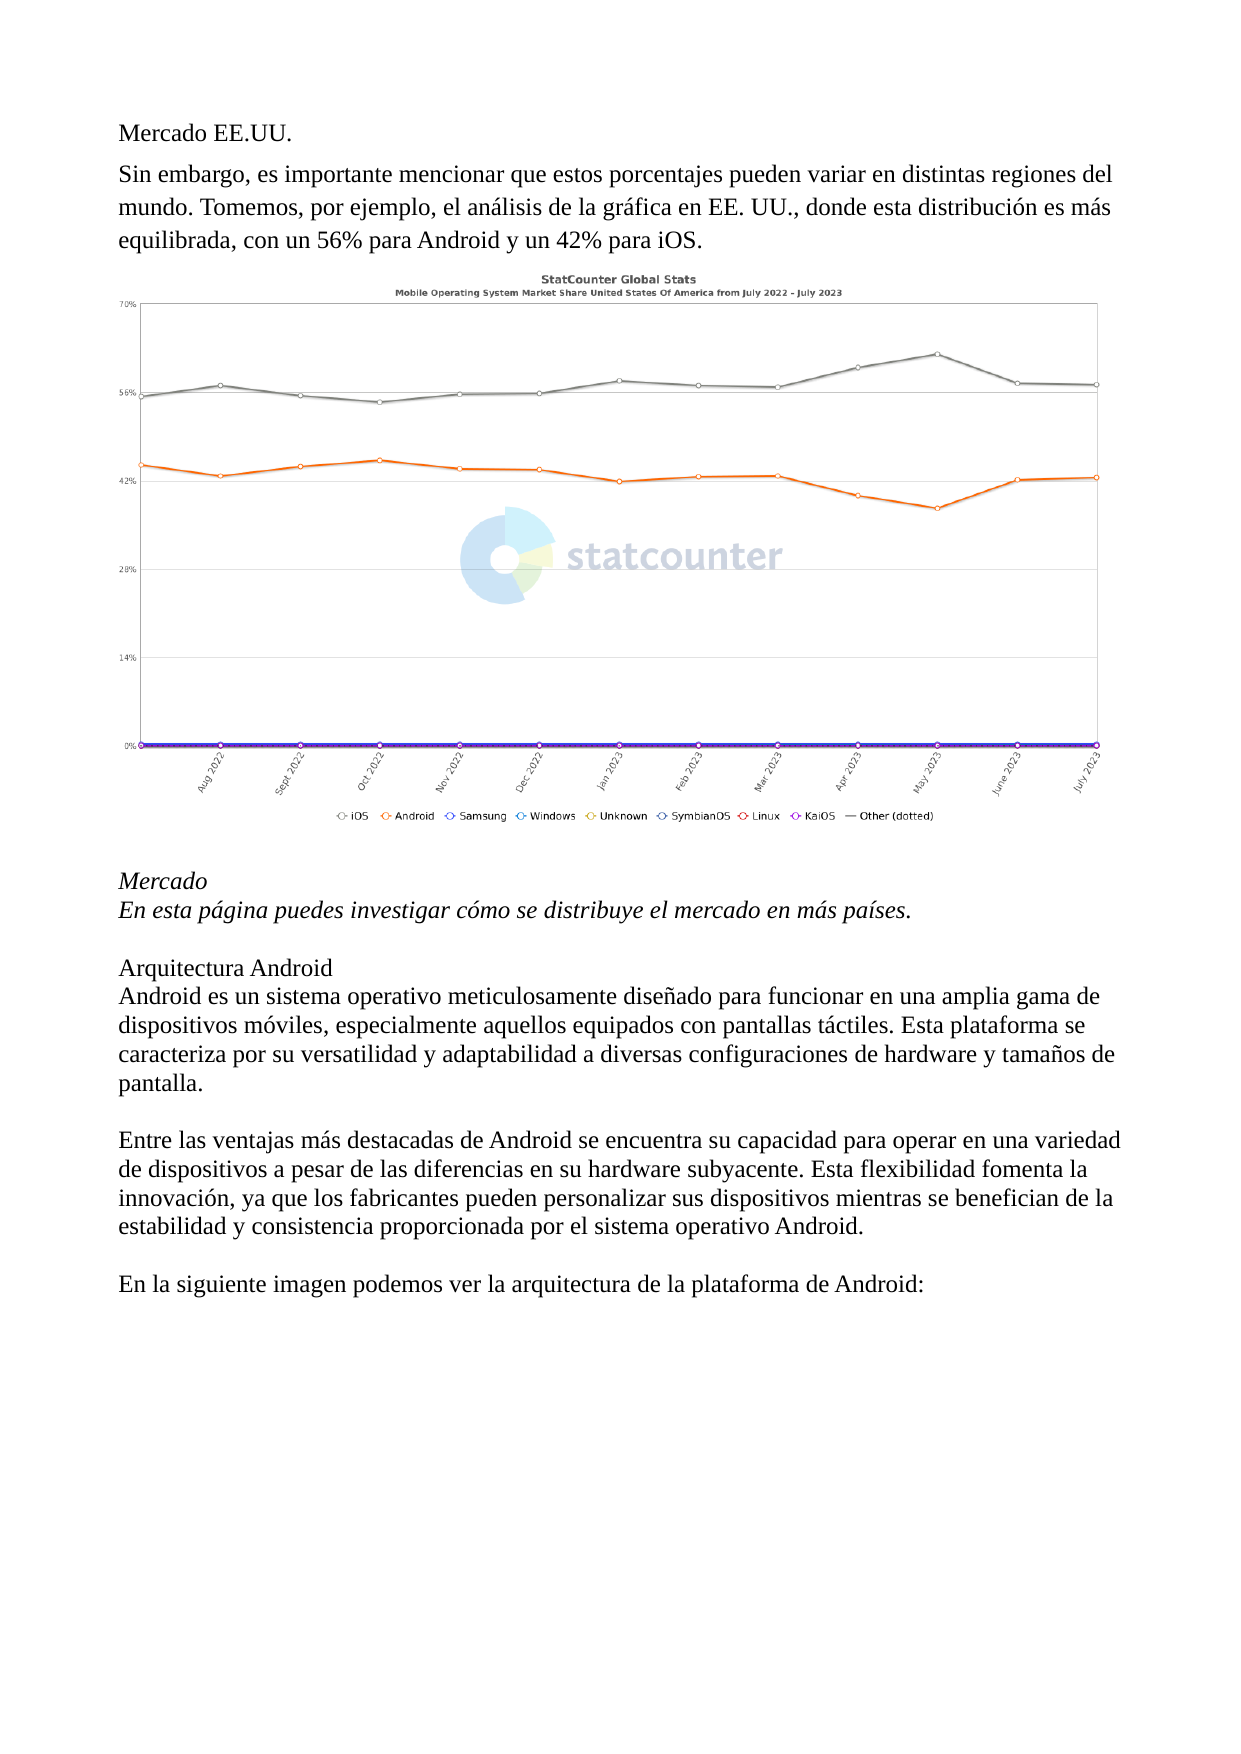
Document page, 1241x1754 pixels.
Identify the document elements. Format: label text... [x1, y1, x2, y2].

text Mercado [118, 866, 1122, 895]
text En esta página puedes investigar cómo se distribuye el mercado en más países. [118, 895, 1122, 924]
text Entre las ventajas más destacadas de Android se encuentra su capacidad para operar en una variedad de dispositivos a pesar de las diferencias en su hardware subyacente. Esta flexibilidad fomenta la innovación, ya que los fabricantes pueden personalizar sus dispositivos mientras se benefician de la estabilidad y consistencia proporcionada por el sistema operativo Android. [118, 1125, 1122, 1240]
text Arquitectura Android [118, 953, 1122, 981]
text Sin embargo, es importante mencionar que estos porcentajes pueden variar en distintas regiones del mundo. Tomemos, por ejemplo, el análisis de la gráfica en EE. UU., donde esta distribución es más equilibrada, con un 56% para Android y un 42% para iOS. [118, 159, 1122, 254]
picture [118, 273, 1123, 838]
text En la siguiente imagen podemos ver la arquitectura de la plataforma de Android: [118, 1269, 1122, 1298]
subtitle Mercado EE.UU. [118, 118, 1122, 147]
text Android es un sistema operativo meticulosamente diseñado para funcionar en una amplia gama de dispositivos móviles, especialmente aquellos equipados con pantallas táctiles. Esta plataforma se caracteriza por su versatilidad y adaptabilidad a diversas configuraciones de hardware y tamaños de pantalla. [118, 981, 1122, 1096]
